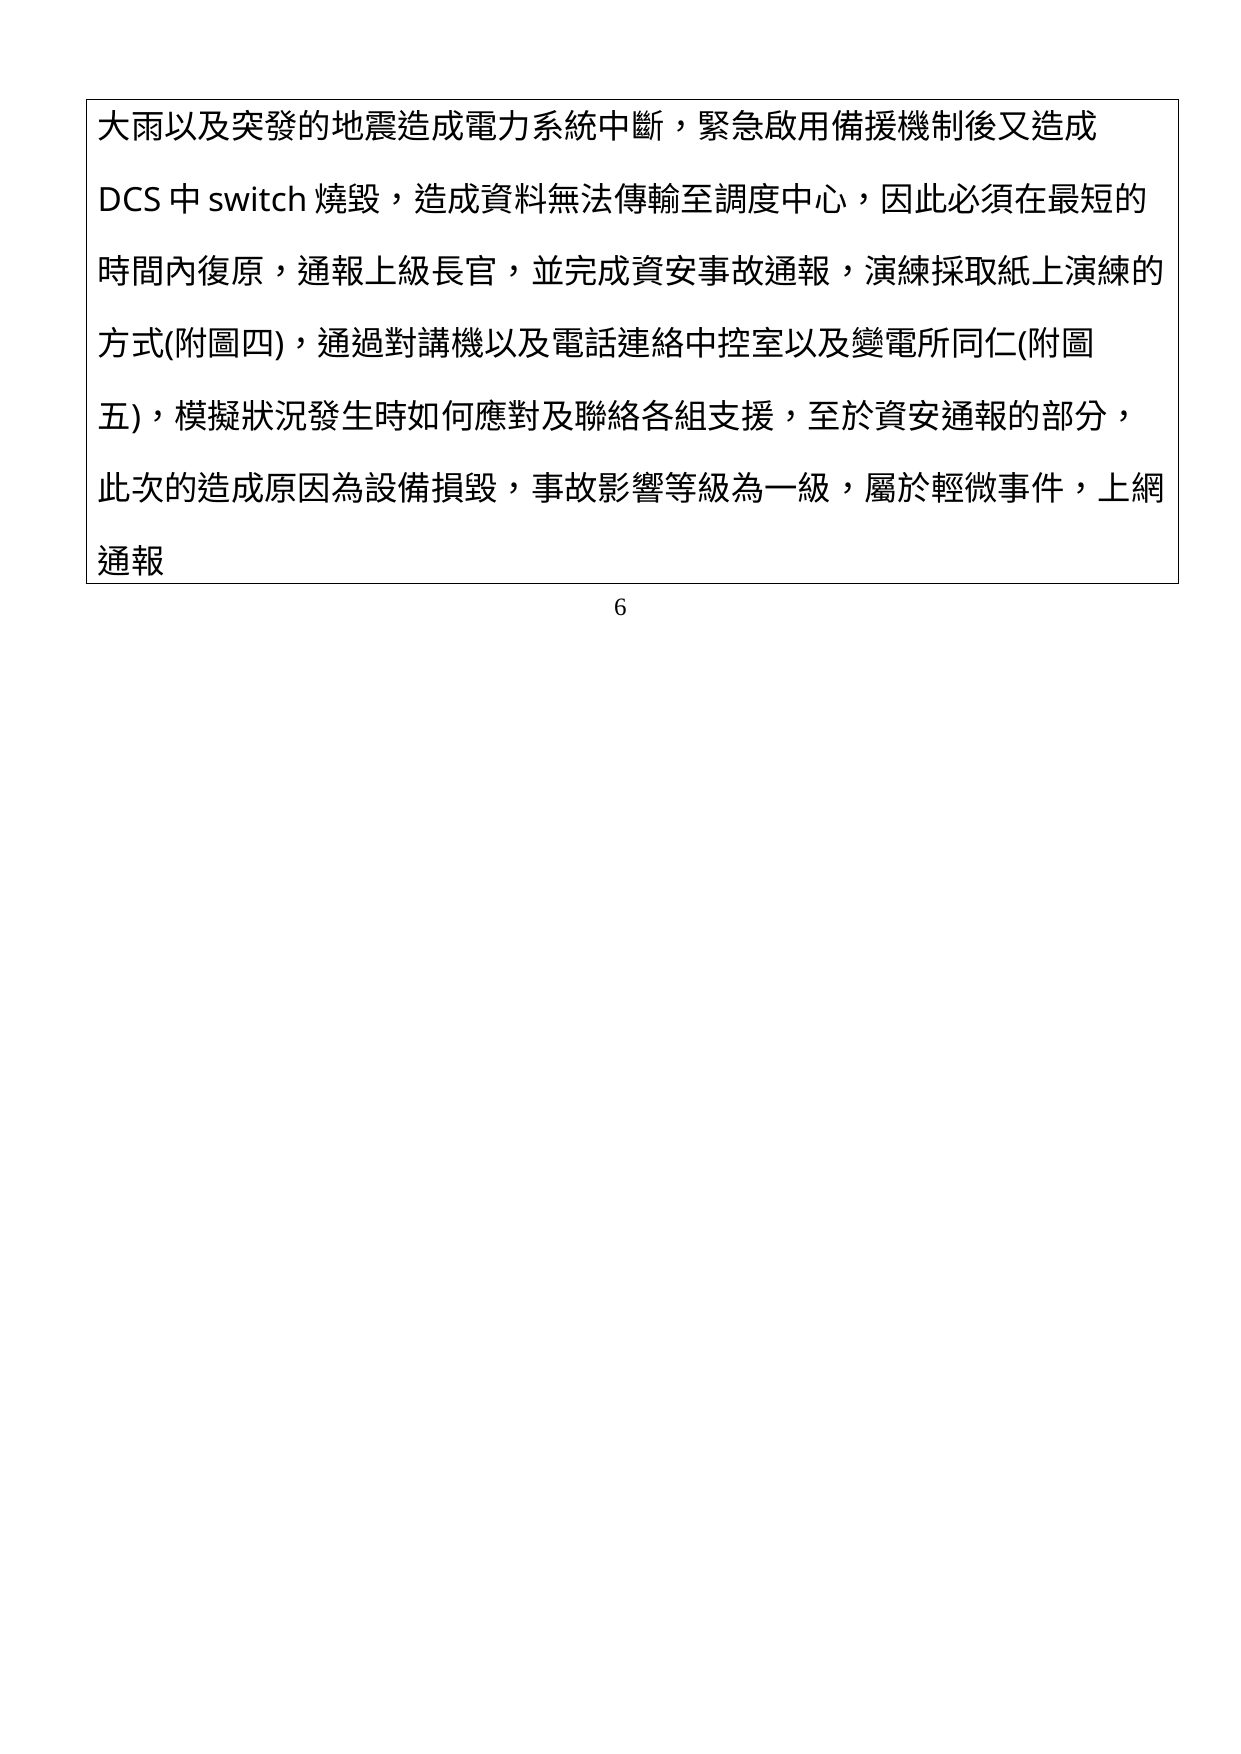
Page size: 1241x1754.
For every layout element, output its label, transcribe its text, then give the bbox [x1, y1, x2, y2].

text 4 [75, 584, 1165, 621]
table_header 大雨以及突發的地震造成電力系統中斷，緊急啟用備援機制後又造成 DCS中switch燒毀，造成資料無法傳輸至調度中心，因此必須在最短的時間內復原，通報上級長官，並完成資安事故通報，演練採取紙上演練的方式(附圖四)，通過對講機以及電話連絡中控室以及變電所同仁(附圖五)，模擬狀況發生時如何應對及聯絡各組支援，至於資安通報的部分，此次的造成原因為設備損毀，事故影響等級為一級，屬於輕微事件，上網通報 [87, 100, 1178, 583]
